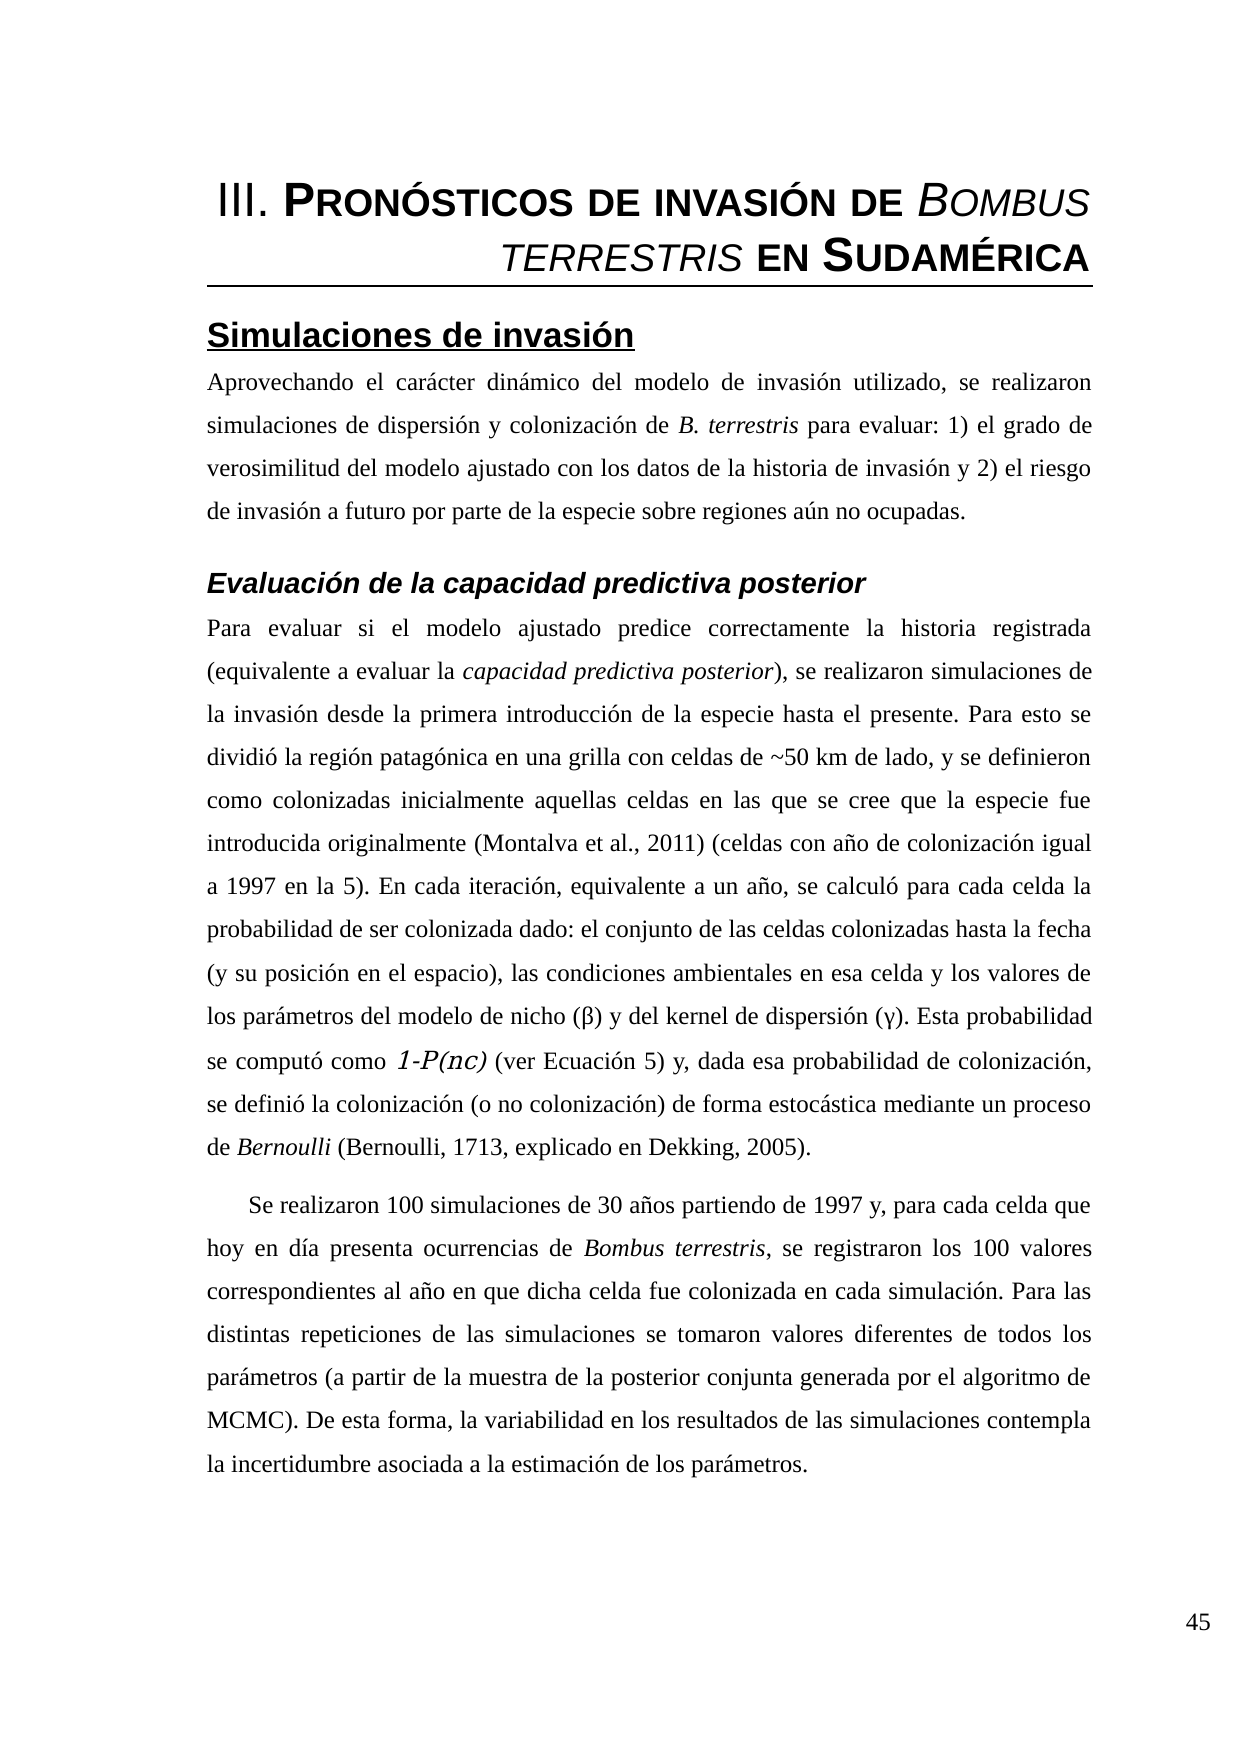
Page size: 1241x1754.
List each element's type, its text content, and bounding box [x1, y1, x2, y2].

text Se realizaron 100 simulaciones de 30 años partiendo de 1997 y, para cada celda que hoy en día presenta ocurrencias de Bombus terrestris, se registraron los 100 valores correspondientes al año en que dicha celda fue colonizada en cada simulación. Para las distintas repeticiones de las simulaciones se tomaron valores diferentes de todos los parámetros (a partir de la muestra de la posterior conjunta generada por el algoritmo de MCMC). De esta forma, la variabilidad en los resultados de las simulaciones contempla la incertidumbre asociada a la estimación de los parámetros. [207, 1190, 1093, 1477]
subtitle Evaluación de la capacidad predictiva posterior [207, 567, 1093, 600]
text Para evaluar si el modelo ajustado predice correctamente la historia registrada (equivalente a evaluar la capacidad predictiva posterior), se realizaron simulaciones de la invasión desde la primera introducción de la especie hasta el presente. Para esto se dividió la región patagónica en una grilla con celdas de ~50 km de lado, y se definieron como colonizadas inicialmente aquellas celdas en las que se cree que la especie fue introducida originalmente (Montalva et al., 2011) (celdas con año de colonización igual a 1997 en la Figura 5). En cada iteración, equivalente a un año, se calculó para cada celda la probabilidad de ser colonizada dado: el conjunto de las celdas colonizadas hasta la fecha (y su posición en el espacio), las condiciones ambientales en esa celda y los valores de los parámetros del modelo de nicho (β) y del kernel de dispersión (γ). Esta probabilidad se computó como 1-P(nc) (ver Ecuación 5) y, dada esa probabilidad de colonización, se definió la colonización (o no colonización) de forma estocástica mediante un proceso de Bernoulli (Bernoulli, 1713, explicado en Dekking, 2005). [207, 613, 1093, 1161]
subtitle Simulaciones de invasión [207, 314, 1093, 354]
subtitle III. Pronósticos de invasión de Bombus terrestris en Sudamérica [207, 168, 1093, 285]
text Aprovechando el carácter dinámico del modelo de invasión utilizado, se realizaron simulaciones de dispersión y colonización de B. terrestris para evaluar: 1) el grado de verosimilitud del modelo ajustado con los datos de la historia de invasión y 2) el riesgo de invasión a futuro por parte de la especie sobre regiones aún no ocupadas. [207, 367, 1093, 525]
